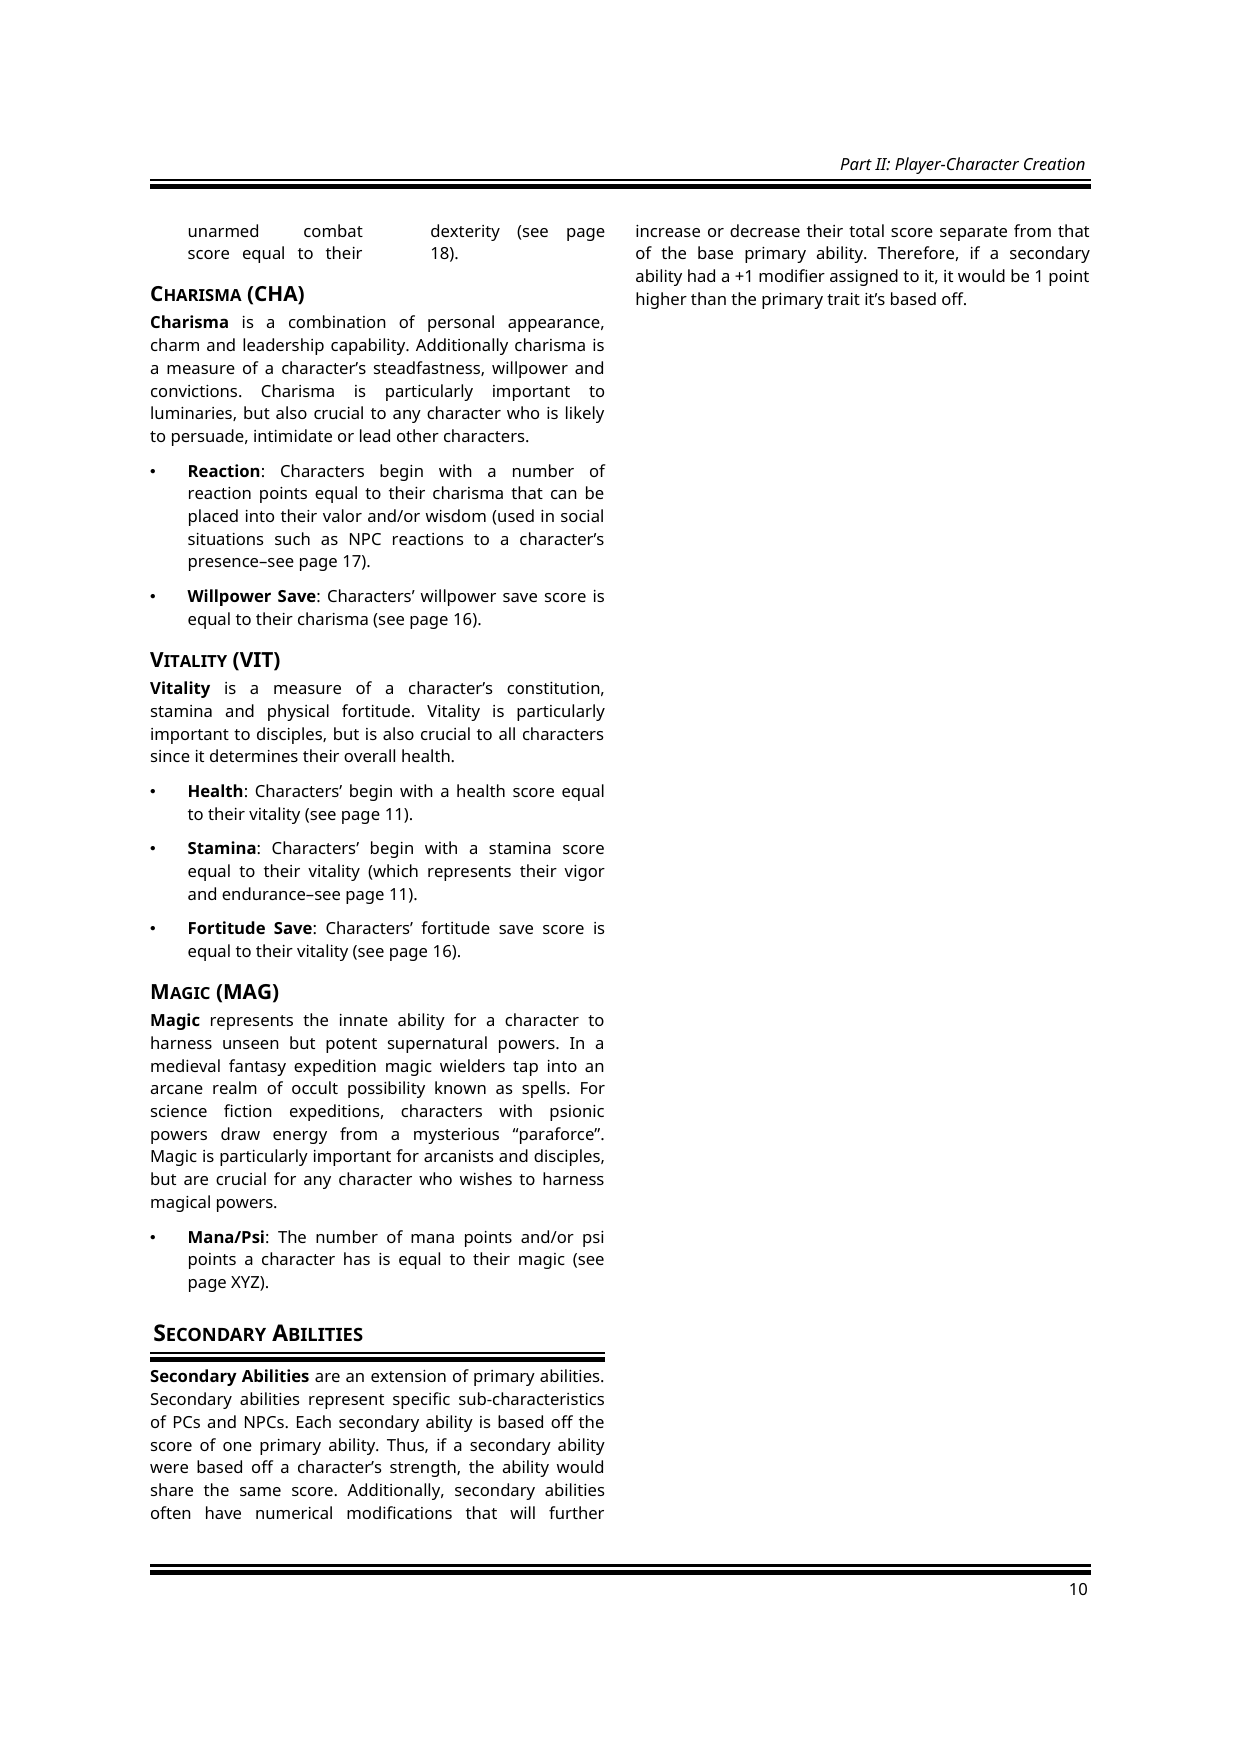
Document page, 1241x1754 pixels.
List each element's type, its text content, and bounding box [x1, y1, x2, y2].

text Magic represents the innate ability for a character to harness unseen but potent supernatural powers. In a medieval fantasy expedition magic wielders tap into an arcane realm of occult possibility known as spells. For science fiction expeditions, characters with psionic powers draw energy from a mysterious “paraforce”. Magic is particularly important for arcanists and disciples, but are crucial for any character who wishes to harness magical powers. [150, 1009, 605, 1213]
list Health: Characters’ begin with a health score equal to their vitality (see page 9). [150, 779, 605, 825]
list Willpower Save: Characters’ willpower save score is equal to their charisma (see page 14). [150, 585, 605, 630]
list Unarmed Combat: Characters begin with an unarmed combat score equal to their dexterity (see page 16). [150, 219, 363, 264]
text Magic (MAG) [150, 977, 605, 1006]
list Fortitude Save: Characters’ fortitude save score is equal to their vitality (see page 14). [150, 917, 605, 962]
text increase or decrease their total score separate from that of the base primary ability. Therefore, if a secondary ability had a +1 modifier assigned to it, it would be 1 point higher than the primary trait it’s based off. [635, 219, 1091, 310]
list Mana/Psi: The number of mana points and/or psi points a character has is equal to their magic (see page XYZ). [150, 1225, 605, 1293]
text Vitality (VIT) [150, 645, 605, 674]
text Vitality is a measure of a character’s constitution, stamina and physical fortitude. Vitality is particularly important to disciples, but is also crucial to all characters since it determines their overall health. [150, 677, 605, 767]
text Charisma (CHA) [150, 279, 605, 308]
list Unarmed Combat: Characters begin with an unarmed combat score equal to their dexterity (see page 16). [393, 219, 605, 264]
text Charisma is a combination of personal appearance, charm and leadership capability. Additionally charisma is a measure of a character’s steadfastness, willpower and convictions. Charisma is particularly important to luminaries, but also crucial to any character who is likely to persuade, intimidate or lead other characters. [150, 311, 605, 447]
subtitle Secondary Abilities [150, 1314, 605, 1352]
list Stamina: Characters’ begin with a stamina score equal to their vitality (which represents their vigor and endurance–see page 9). [150, 837, 605, 905]
list Reaction: Characters begin with a number of reaction points equal to their charisma that can be placed into their valor and/or wisdom (used in social situations such as NPC reactions to a character’s presence–see page 15). [150, 459, 605, 573]
text Secondary Abilities are an extension of primary abilities. Secondary abilities represent specific sub-characteristics of PCs and NPCs. Each secondary ability is based off the score of one primary ability. Thus, if a secondary ability were based off a character’s strength, the ability would share the same score. Additionally, secondary abilities often have numerical modifications that will further [150, 1365, 605, 1524]
